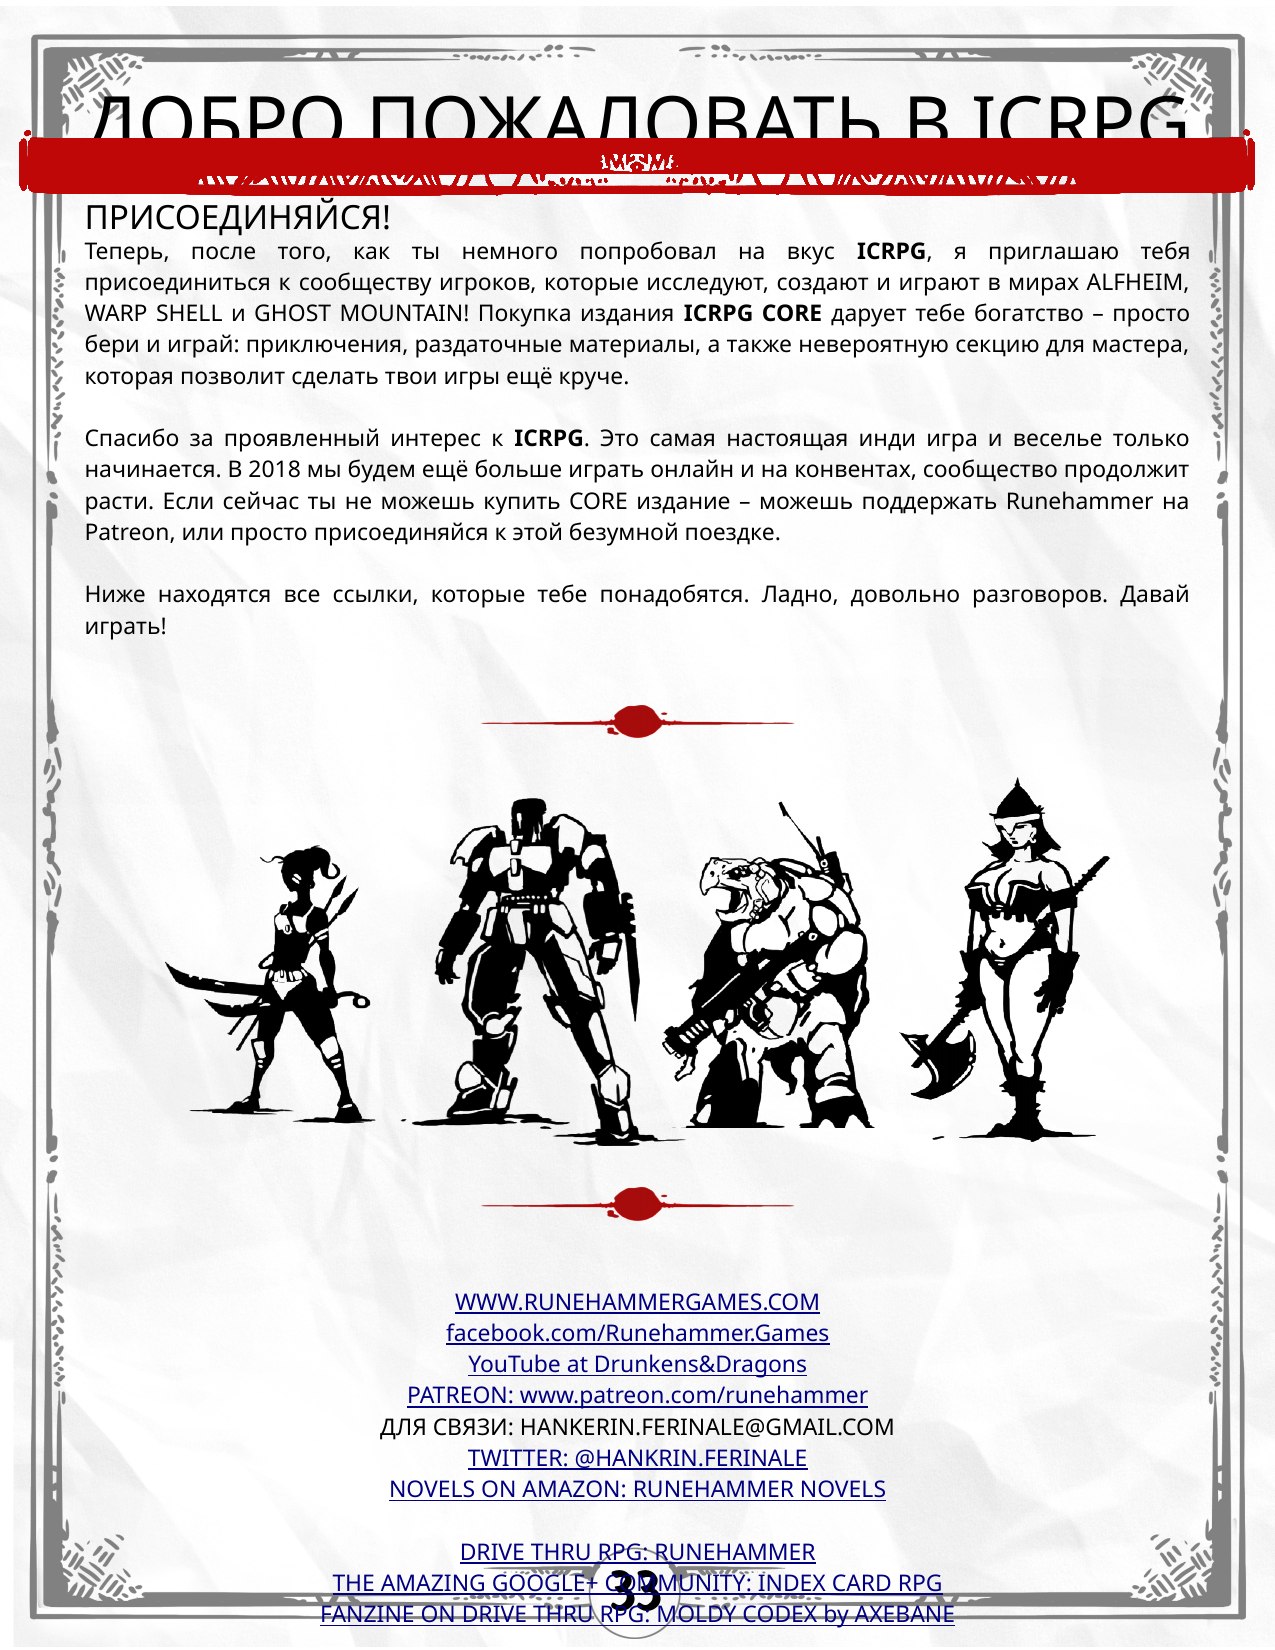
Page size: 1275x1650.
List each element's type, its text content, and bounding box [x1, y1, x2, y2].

text THE AMAZING GOOGLE+ COMMUNITY: INDEX CARD RPG [75, 1567, 1200, 1598]
subtitle ПРИСОЕДИНЯЙСЯ! [238, 203, 1275, 235]
text WWW.RUNEHAMMERGAMES.COM [75, 1286, 1200, 1317]
text Ниже находятся все ссылки, которые тебе понадобятся. Ладно, довольно разговоров. Давай играть! [84, 578, 1191, 641]
text TWITTER: @HANKRIN.FERINALE [75, 1442, 1200, 1473]
text FANZINE ON DRIVE THRU RPG: MOLDY CODEX by AXEBANE [75, 1598, 1200, 1629]
text DRIVE THRU RPG: RUNEHAMMER [75, 1536, 1200, 1567]
text Спасибо за проявленный интерес к ICRPG. Это самая настоящая инди игра и веселье только начинается. В 2018 мы будем ещё больше играть онлайн и на конвентах, сообщество продолжит расти. Если сейчас ты не можешь купить CORE издание – можешь поддержать Runehammer на Patreon, или просто присоединяйся к этой безумной поездке. [84, 422, 1191, 547]
text facebook.com/Runehammer.Games [75, 1317, 1200, 1348]
text NOVELS ON AMAZON: RUNEHAMMER NOVELS [75, 1473, 1200, 1504]
picture [0, 6, 1275, 1647]
subtitle ПРИСОЕДИНЯЙСЯ! [179, 208, 195, 227]
text PATREON: www.patreon.com/runehammer [75, 1379, 1200, 1411]
text Теперь, после того, как ты немного попробовал на вкус ICRPG, я приглашаю тебя присоединиться к сообществу игроков, которые исследуют, создают и играют в мирах ALFHEIM, WARP SHELL и GHOST MOUNTAIN! Покупка издания ICRPG CORE дарует тебе богатство – просто бери и играй: приключения, раздаточные материалы, а также невероятную секцию для мастера, которая позволит сделать твои игры ещё круче. [84, 235, 1191, 391]
subtitle ПРИСОЕДИНЯЙСЯ! [84, 208, 227, 235]
text ДЛЯ СВЯЗИ: HANKERIN.FERINALE@GMAIL.COM [75, 1411, 1200, 1442]
text YouTube at Drunkens&Dragons [75, 1348, 1200, 1379]
